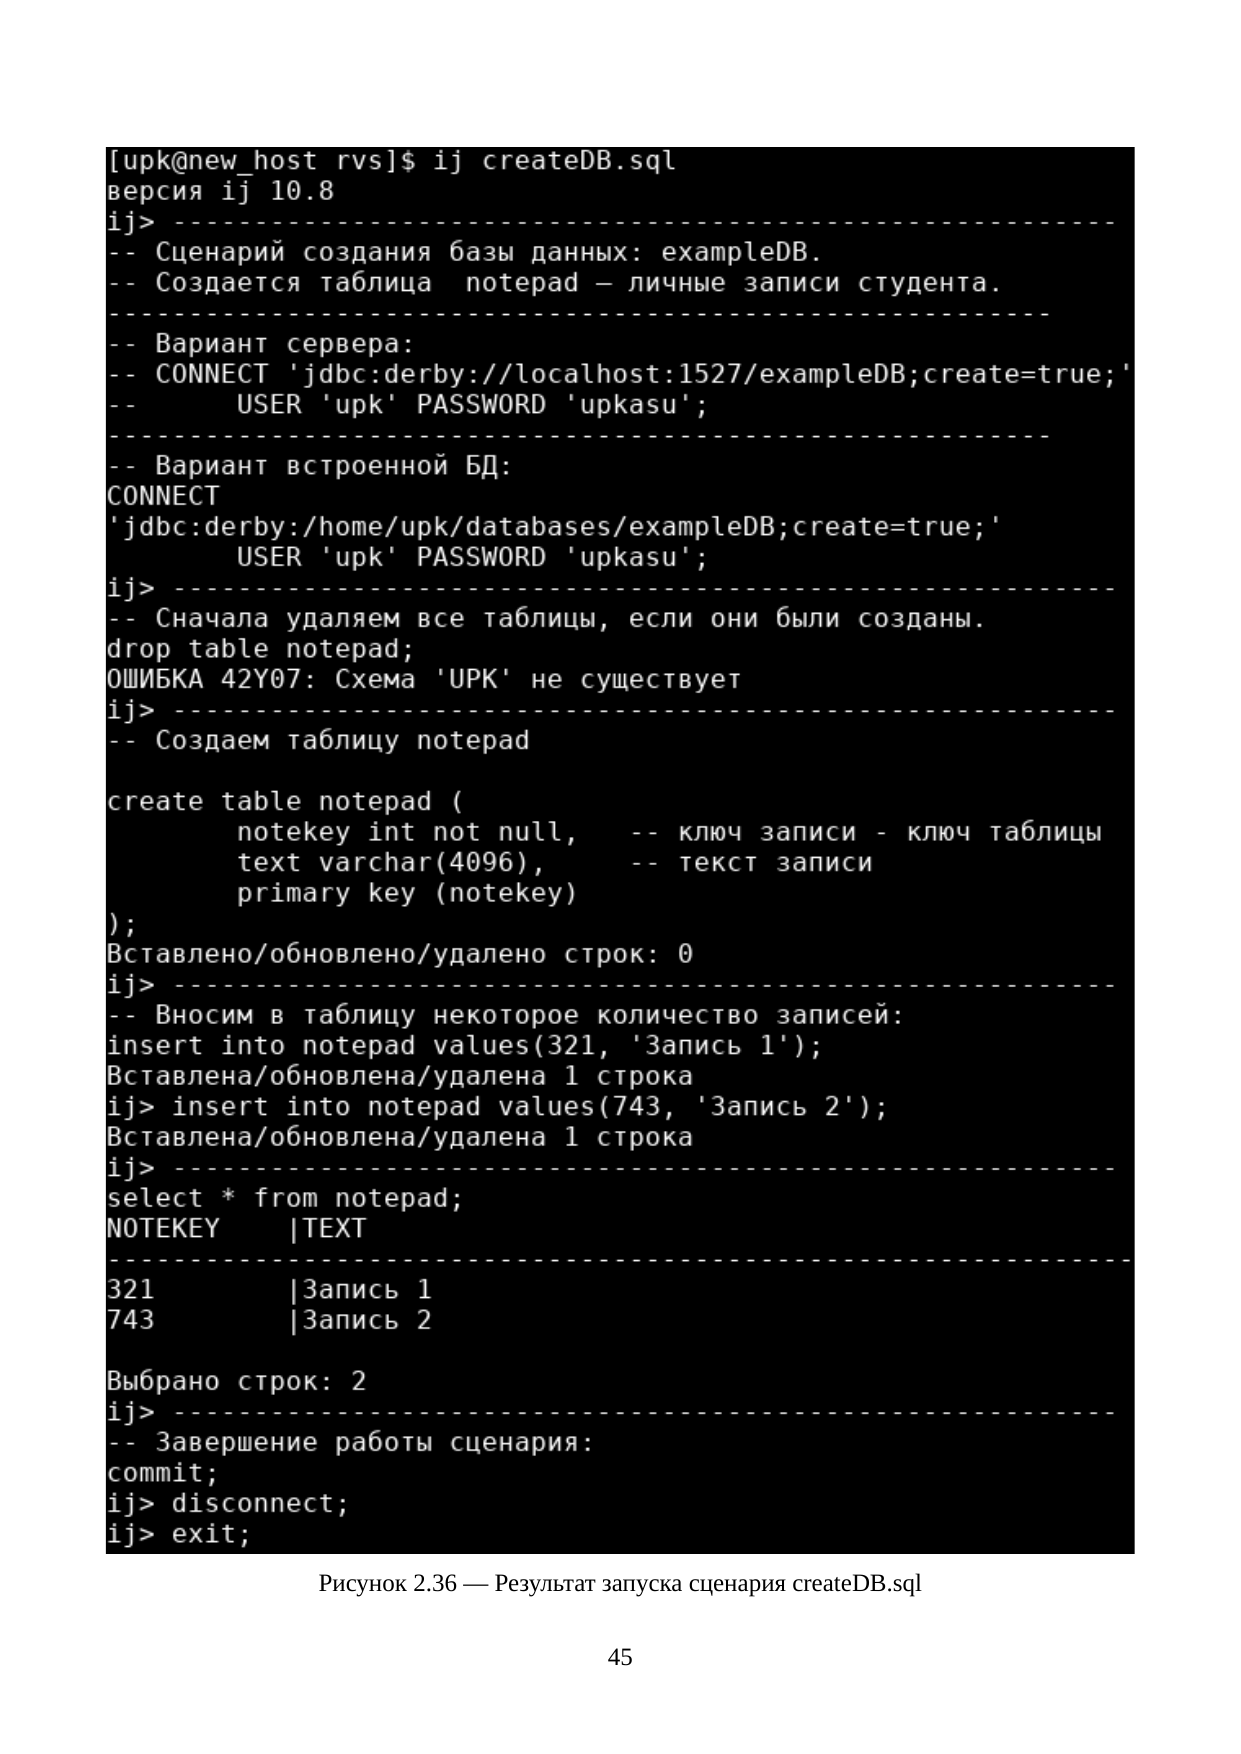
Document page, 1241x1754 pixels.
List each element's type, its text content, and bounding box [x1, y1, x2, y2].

picture [105, 147, 1135, 1554]
text [118, 142, 1122, 147]
text Рисунок 2.36 — Результат запуска сценария createDB.sql [118, 1554, 1122, 1597]
